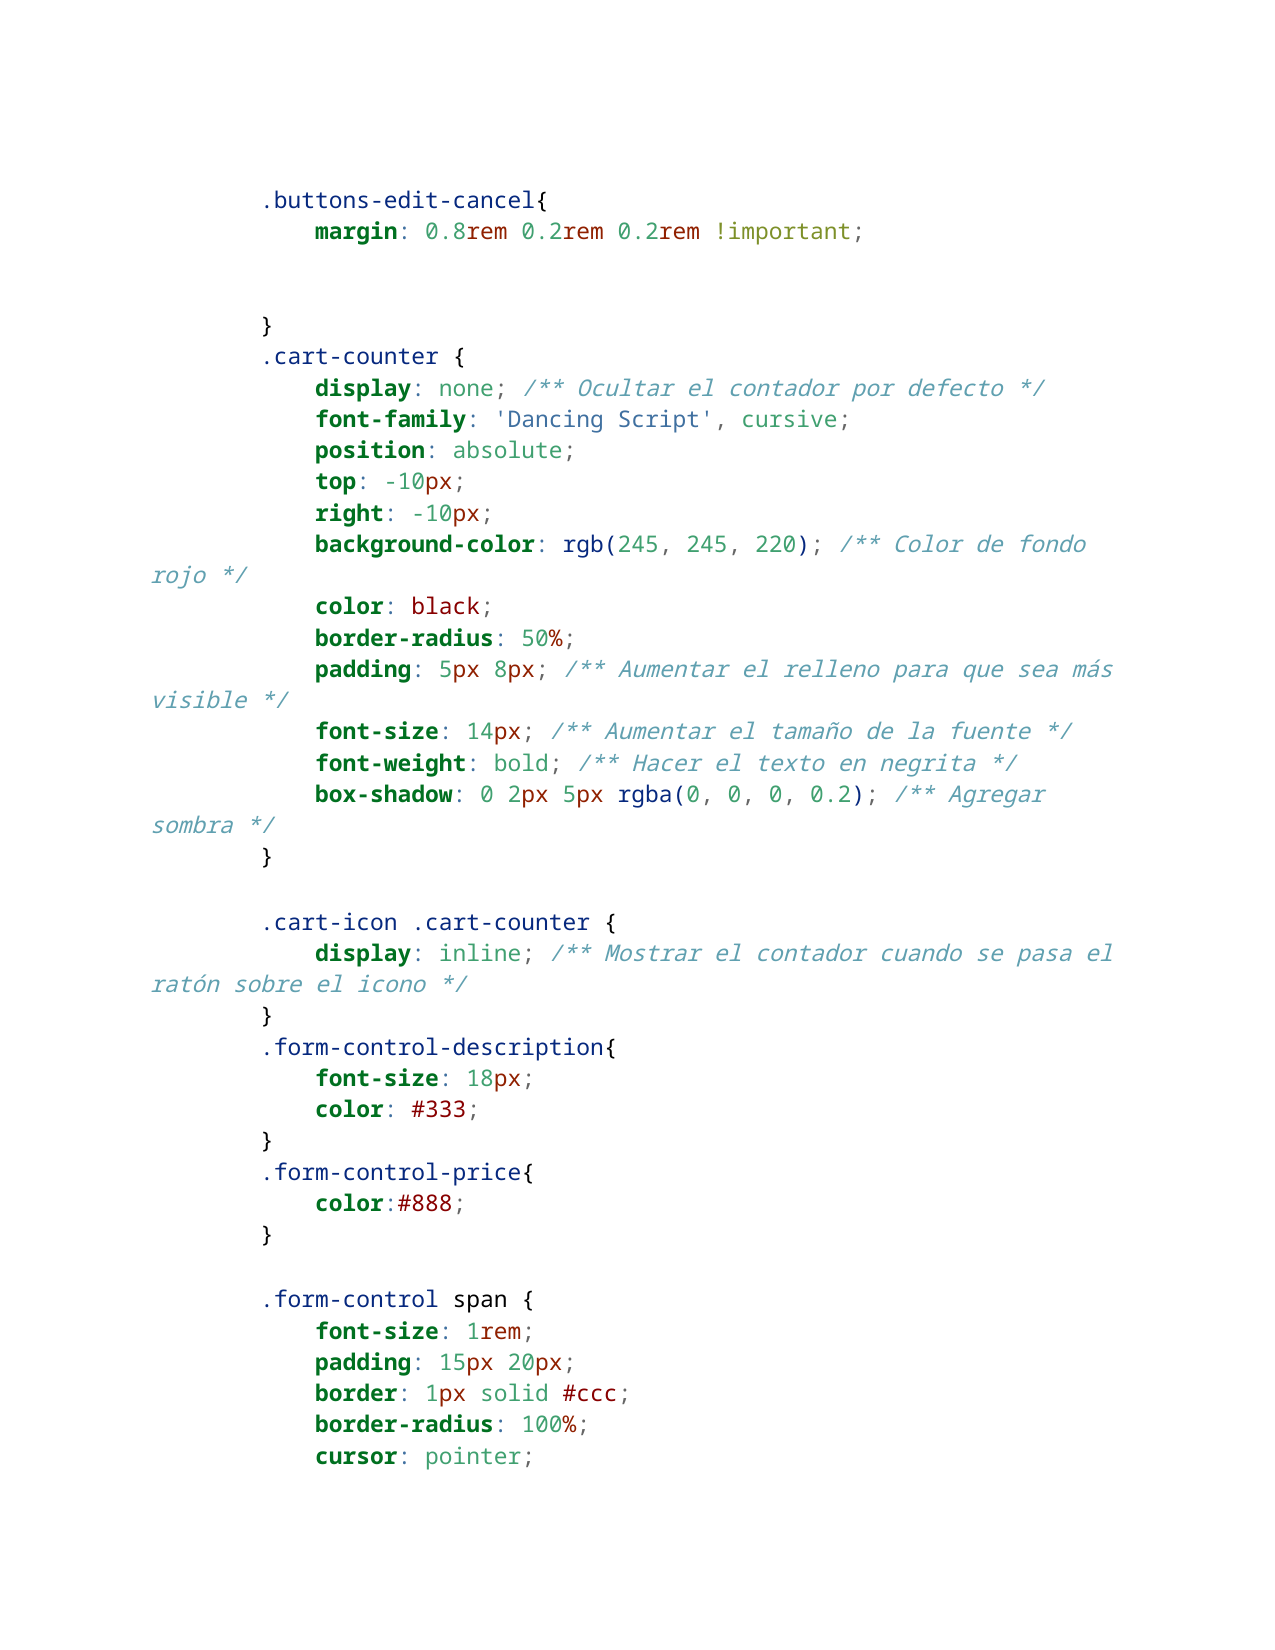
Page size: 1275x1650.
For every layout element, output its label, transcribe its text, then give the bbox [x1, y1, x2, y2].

text .buttons-edit-cancel{ margin: 0.8rem 0.2rem 0.2rem !important; } .cart-counter { display: none; /** Ocultar el contador por defecto */ font-family: 'Dancing Script', cursive; position: absolute; top: -10px; right: -10px; background-color: rgb(245, 245, 220); /** Color de fondo rojo */ color: black; border-radius: 50%; padding: 5px 8px; /** Aumentar el relleno para que sea más visible */ font-size: 14px; /** Aumentar el tamaño de la fuente */ font-weight: bold; /** Hacer el texto en negrita */ box-shadow: 0 2px 5px rgba(0, 0, 0, 0.2); /** Agregar sombra */ } .cart-icon .cart-counter { display: inline; /** Mostrar el contador cuando se pasa el ratón sobre el icono */ } .form-control-description{ font-size: 18px; color: #333; } .form-control-price{ color:#888; } .form-control span { font-size: 1rem; padding: 15px 20px; border: 1px solid #ccc; border-radius: 100%; cursor: pointer; [150, 150, 1125, 1471]
